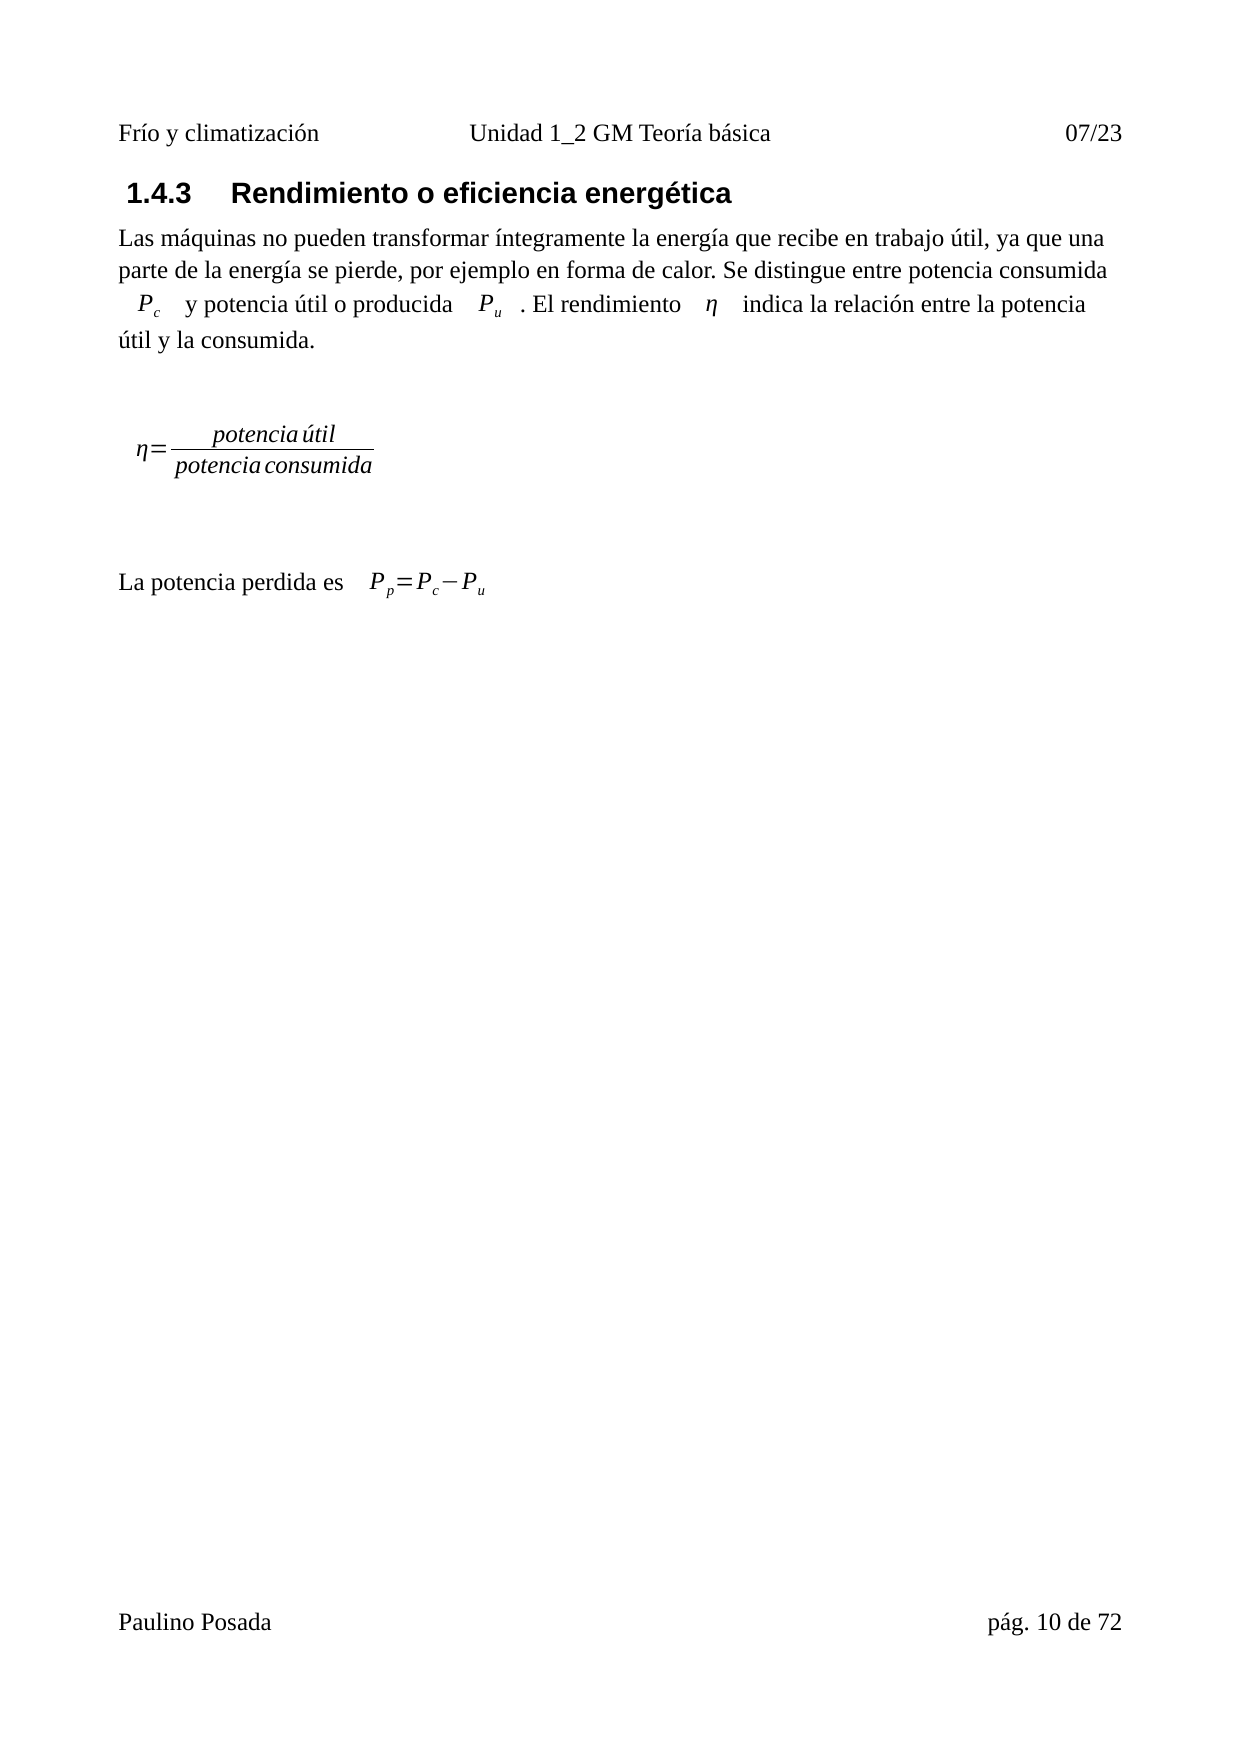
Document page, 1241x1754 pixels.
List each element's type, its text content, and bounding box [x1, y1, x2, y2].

text Las máquinas no pueden transformar íntegramente la energía que recibe en trabajo útil, ya que una parte de la energía se pierde, por ejemplo en forma de calor. Se distingue entre potencia consumida y potencia útil o producida . El rendimiento indica la relación entre la potencia útil y la consumida. [118, 223, 1122, 354]
subtitle Rendimiento o eficiencia energética [118, 176, 1122, 210]
text La potencia perdida es [118, 567, 1122, 599]
